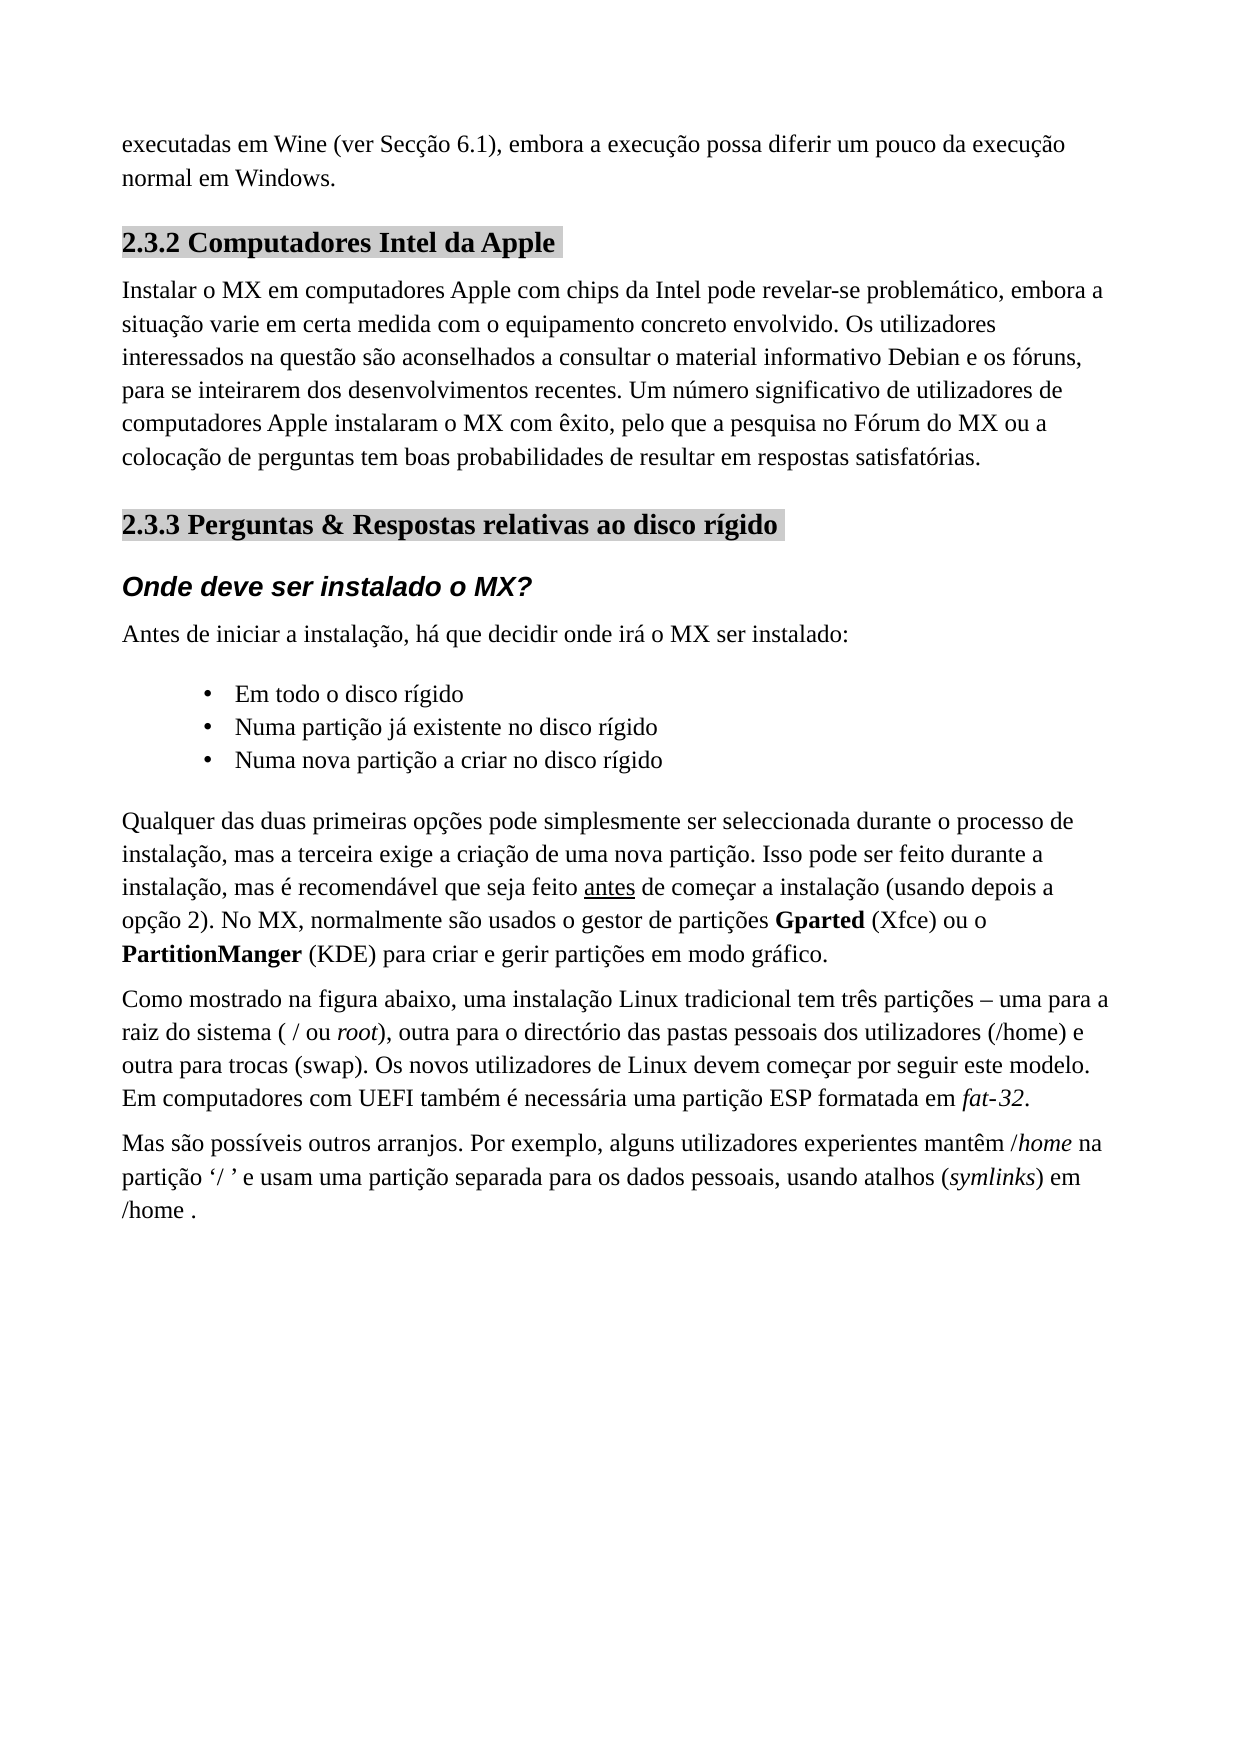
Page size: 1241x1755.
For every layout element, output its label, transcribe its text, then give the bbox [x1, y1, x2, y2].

text Como mostrado na figura abaixo, uma instalação Linux tradicional tem três partições – uma para a raiz do sistema ( / ou root), outra para o directório das pastas pessoais dos utilizadores (/home) e outra para trocas (swap). Os novos utilizadores de Linux devem começar por seguir este modelo. Em computadores com UEFI também é necessária uma partição ESP formatada em fat‑32. [115, 979, 1122, 1112]
subtitle Onde deve ser instalado o MX? [115, 565, 1122, 602]
subtitle 2.3.3 Perguntas & Respostas relativas ao disco rígido [115, 502, 1122, 541]
text executadas em Wine (ver Secção 6.1), embora a execução possa diferir um pouco da execução normal em Windows. [115, 124, 1122, 192]
text Instalar o MX em computadores Apple com chips da Intel pode revelar-se problemático, embora a situação varie em certa medida com o equipamento concreto envolvido. Os utilizadores interessados na questão são aconselhados a consultar o material informativo Debian e os fóruns, para se inteirarem dos desenvolvimentos recentes. Um número significativo de utilizadores de computadores Apple instalaram o MX com êxito, pelo que a pesquisa no Fórum do MX ou a colocação de perguntas tem boas probabilidades de resultar em respostas satisfatórias. [115, 270, 1122, 470]
list Numa nova partição a criar no disco rígido [197, 740, 1122, 781]
text Antes de iniciar a instalação, há que decidir onde irá o MX ser instalado: [115, 614, 1122, 654]
subtitle 2.3.2 Computadores Intel da Apple [115, 220, 1122, 258]
list Em todo o disco rígido [197, 674, 1122, 707]
text Mas são possíveis outros arranjos. Por exemplo, alguns utilizadores experientes mantêm /home na partição ‘/ ’ e usam uma partição separada para os dados pessoais, usando atalhos (symlinks) em /home . [115, 1123, 1122, 1224]
text Qualquer das duas primeiras opções pode simplesmente ser seleccionada durante o processo de instalação, mas a terceira exige a criação de uma nova partição. Isso pode ser feito durante a instalação, mas é recomendável que seja feito antes de começar a instalação (usando depois a opção 2). No MX, normalmente são usados o gestor de partições Gparted (Xfce) ou o PartitionManger (KDE) para criar e gerir partições em modo gráfico. [115, 801, 1122, 968]
list Numa partição já existente no disco rígido [197, 707, 1122, 740]
